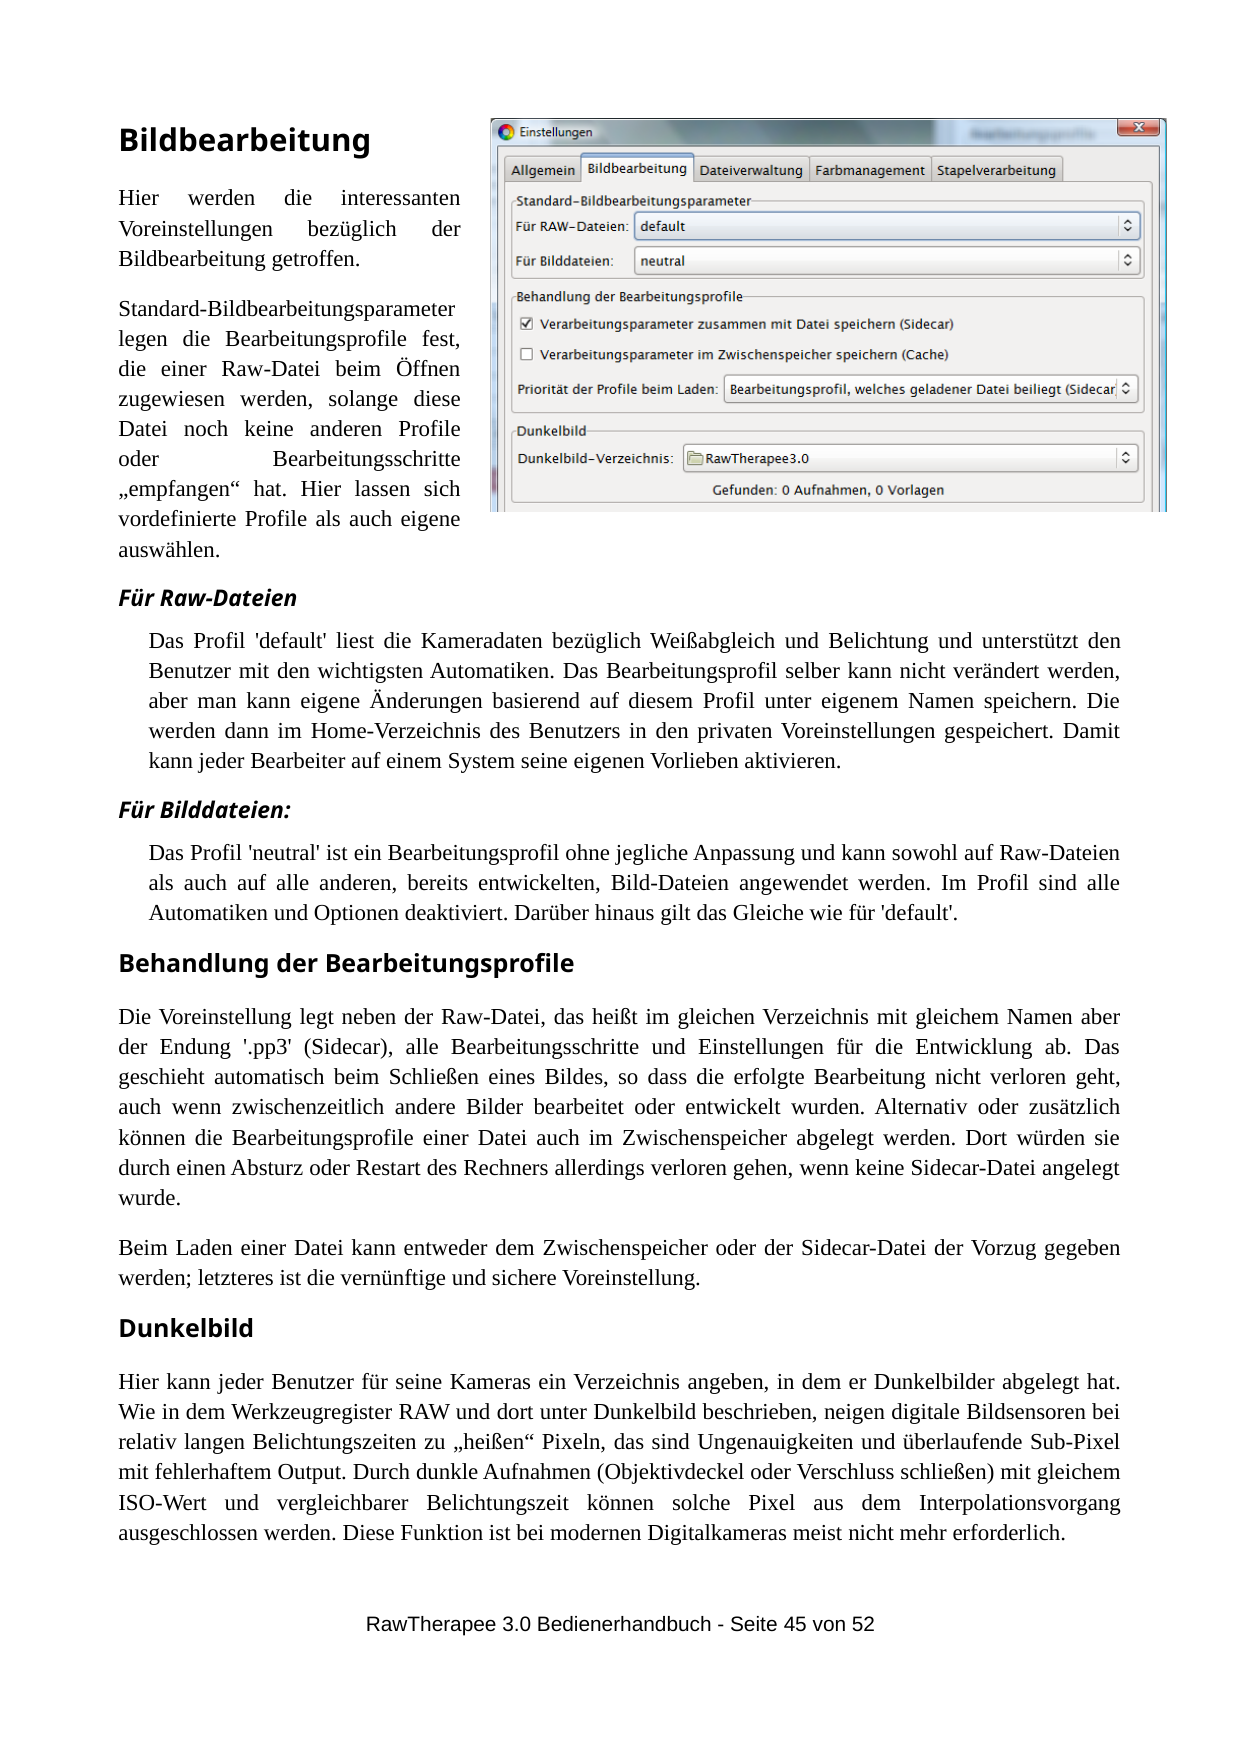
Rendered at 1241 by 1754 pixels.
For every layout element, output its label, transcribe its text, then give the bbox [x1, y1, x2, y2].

text Das Profil 'neutral' ist ein Bearbeitungsprofil ohne jegliche Anpassung und kann sowohl auf Raw-Dateien als auch auf alle anderen, bereits entwickelten, Bild-Dateien angewendet werden. Im Profil sind alle Automatiken und Optionen deaktiviert. Darüber hinaus gilt das Gleiche wie für 'default'. [148, 835, 1122, 925]
subtitle Für Raw-Dateien [118, 582, 1122, 613]
subtitle Für Bilddateien: [118, 794, 1122, 825]
text Standard-Bildbearbeitungsparameter legen die Bearbeitungsprofile fest, die einer Raw-Datei beim Öffnen zugewiesen werden, solange diese Datei noch keine anderen Profile oder Bearbeitungsschritte „empfangen“ hat. Hier lassen sich vordefinierte Profile als auch eigene auswählen. [118, 291, 1122, 562]
text Die Voreinstellung legt neben der Raw-Datei, das heißt im gleichen Verzeichnis mit gleichem Namen aber der Endung '.pp3' (Sidecar), alle Bearbeitungsschritte und Einstellungen für die Entwicklung ab. Das geschieht automatisch beim Schließen eines Bildes, so dass die erfolgte Bearbeitung nicht verloren geht, auch wenn zwischenzeitlich andere Bilder bearbeitet oder entwickelt wurden. Alternativ oder zusätzlich können die Bearbeitungsprofile einer Datei auch im Zwischenspeicher abgelegt werden. Dort würden sie durch einen Absturz oder Restart des Rechners allerdings verloren gehen, wenn keine Sidecar-Datei angelegt wurde. [118, 999, 1122, 1210]
subtitle Dunkelbild [118, 1310, 1122, 1344]
text Beim Laden einer Datei kann entweder dem Zwischenspeicher oder der Sidecar-Datei der Vorzug gegeben werden; letzteres ist die vernünftige und sichere Voreinstellung. [118, 1230, 1122, 1290]
picture [490, 118, 1167, 512]
text Hier kann jeder Benutzer für seine Kameras ein Verzeichnis angeben, in dem er Dunkelbilder abgelegt hat. Wie in dem Werkzeugregister RAW und dort unter Dunkelbild beschrieben, neigen digitale Bildsensoren bei relativ langen Belichtungszeiten zu „heißen“ Pixeln, das sind Ungenauigkeiten und überlaufende Sub-Pixel mit fehlerhaftem Output. Durch dunkle Aufnahmen (Objektivdeckel oder Verschluss schließen) mit gleichem ISO-Wert und vergleichbarer Belichtungszeit können solche Pixel aus dem Interpolationsvorgang ausgeschlossen werden. Diese Funktion ist bei modernen Digitalkameras meist nicht mehr erforderlich. [118, 1364, 1122, 1545]
subtitle Behandlung der Bearbeitungsprofile [118, 945, 1122, 979]
subtitle Bildbearbeitung [118, 118, 490, 161]
text Hier werden die interessanten Voreinstellungen bezüglich der Bildbearbeitung getroffen. [118, 181, 490, 271]
text Das Profil 'default' liest die Kameradaten bezüglich Weißabgleich und Belichtung und unterstützt den Benutzer mit den wichtigsten Automatiken. Das Bearbeitungsprofil selber kann nicht verändert werden, aber man kann eigene Änderungen basierend auf diesem Profil unter eigenem Namen speichern. Die werden dann im Home-Verzeichnis des Benutzers in den privaten Voreinstellungen gespeichert. Damit kann jeder Bearbeiter auf einem System seine eigenen Vorlieben aktivieren. [148, 623, 1122, 774]
